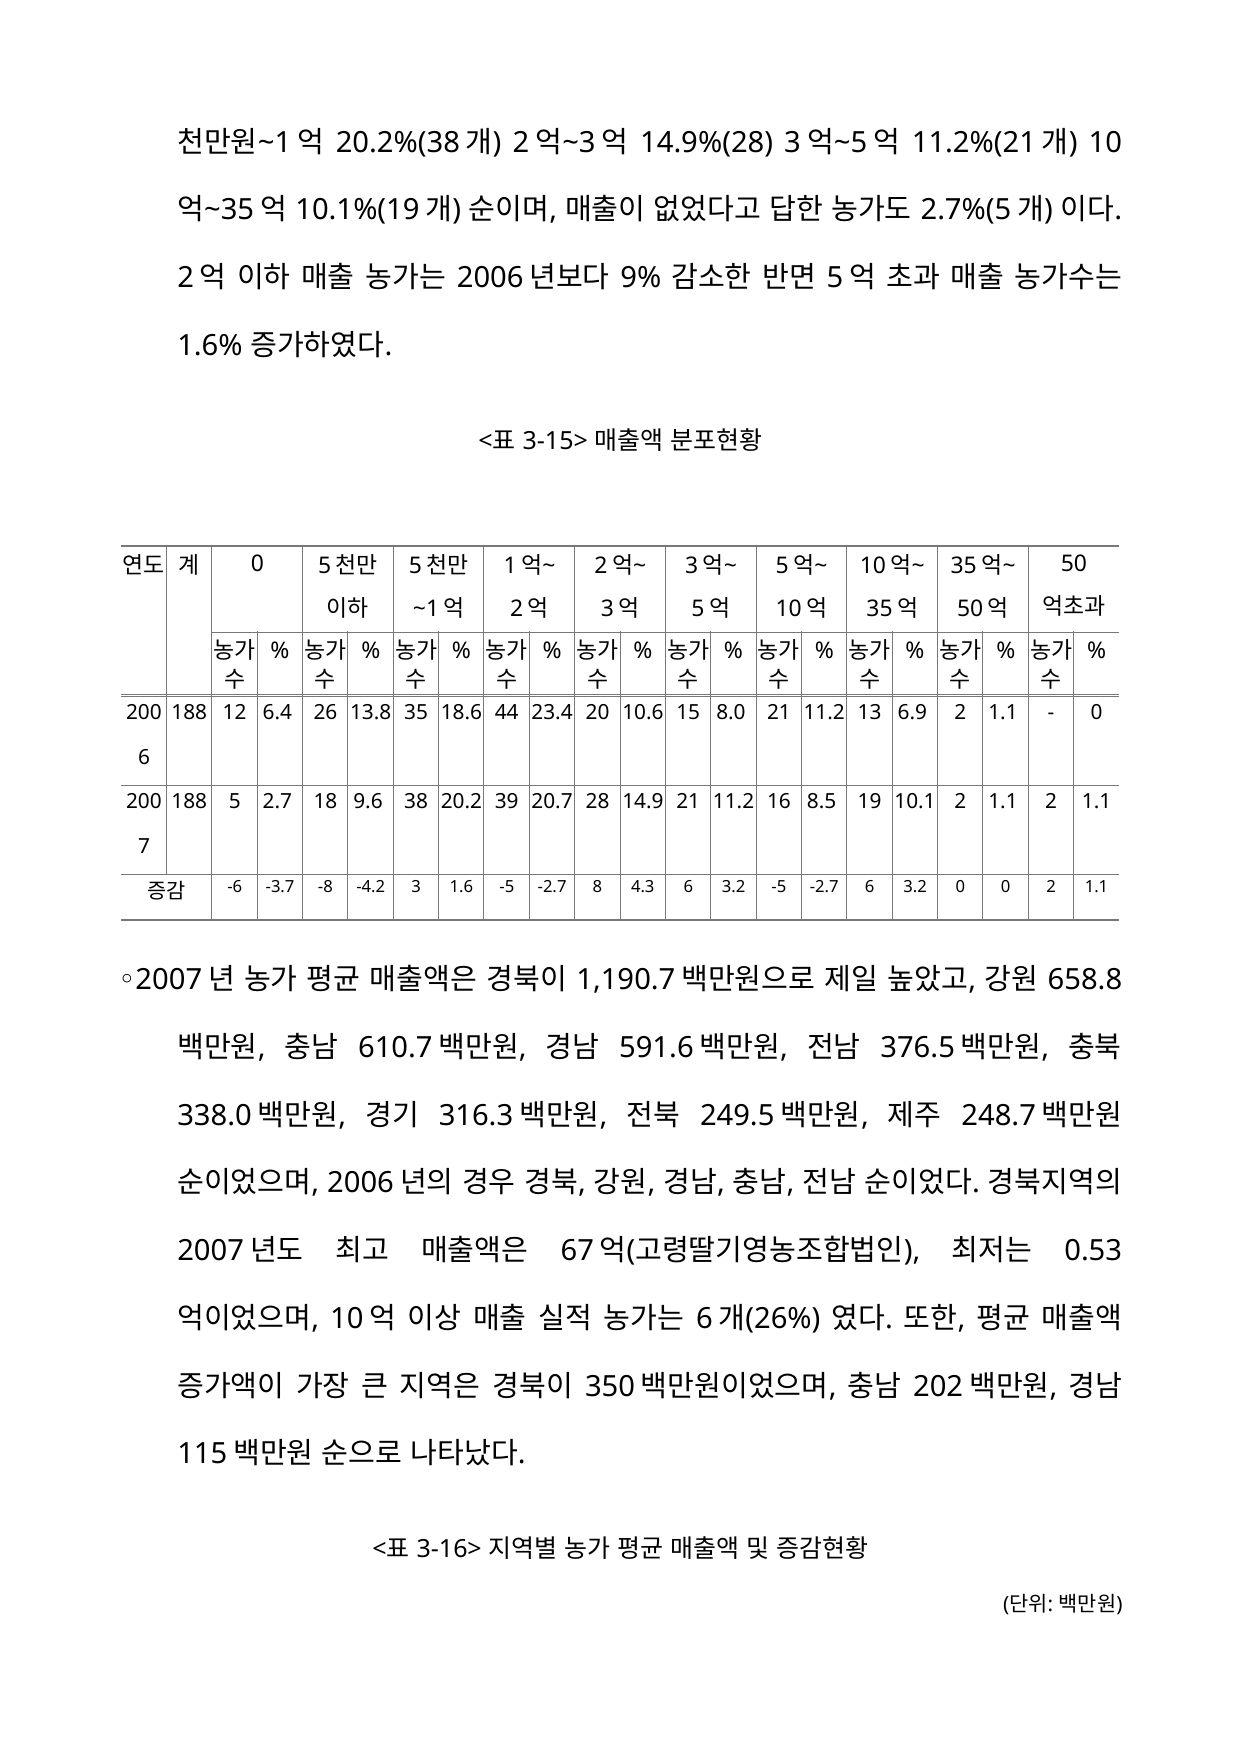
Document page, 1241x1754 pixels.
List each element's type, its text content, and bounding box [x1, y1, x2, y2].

text <표 3-16> 지역별 농가 평균 매출액 및 증감현황 [118, 1529, 1122, 1565]
table_cell -4.2 [348, 875, 393, 919]
table_cell 증감 [121, 875, 211, 919]
table_cell 1.1 [983, 786, 1028, 874]
table_cell 6 [847, 875, 892, 919]
table_cell % [621, 633, 665, 694]
table_cell 20.2 [439, 786, 483, 874]
table_cell 20.7 [530, 786, 574, 874]
table_header 5천만 ~1억 [394, 547, 483, 631]
table_cell 2 [938, 786, 982, 874]
table_cell 농가수 [757, 633, 801, 694]
table_cell 1.1 [1074, 786, 1119, 874]
table_cell 28 [575, 786, 620, 874]
table_cell 15 [666, 697, 710, 785]
table_cell 38 [394, 786, 438, 874]
table_cell 10.6 [621, 697, 665, 785]
table_cell 13 [847, 697, 892, 785]
table_cell -5 [757, 875, 801, 919]
table_cell 14.9 [621, 786, 665, 874]
table_cell 2 [938, 697, 982, 785]
table_cell 18.6 [439, 697, 483, 785]
table_cell 1.6 [439, 875, 483, 919]
table_cell 19 [847, 786, 892, 874]
table_cell 9.6 [348, 786, 393, 874]
table_cell % [802, 633, 846, 694]
table_header 3억~ 5억 [666, 547, 756, 631]
table_header 계 [167, 547, 211, 694]
table_cell 6.9 [893, 697, 937, 785]
table_cell 0 [983, 875, 1028, 919]
table_cell % [439, 633, 483, 694]
table_header 연도 [121, 547, 166, 694]
table_cell % [983, 633, 1028, 694]
table_header 0 [212, 547, 302, 631]
table_cell 농가수 [484, 633, 529, 694]
table_cell 39 [484, 786, 529, 874]
table_cell -3.7 [258, 875, 302, 919]
table_cell -2.7 [530, 875, 574, 919]
table_cell 0 [938, 875, 982, 919]
table_cell % [893, 633, 937, 694]
table_cell 3.2 [893, 875, 937, 919]
table_cell % [348, 633, 393, 694]
table_cell 4.3 [621, 875, 665, 919]
table_cell 44 [484, 697, 529, 785]
table_cell 8 [575, 875, 620, 919]
table_cell 1.1 [983, 697, 1028, 785]
table_cell 35 [394, 697, 438, 785]
table_cell 6 [666, 875, 710, 919]
table_header 5천만 이하 [303, 547, 393, 631]
table_cell 20 [575, 697, 620, 785]
table_cell 21 [666, 786, 710, 874]
table_cell % [711, 633, 756, 694]
text (단위: 백만원) [118, 1587, 1122, 1617]
table_cell 16 [757, 786, 801, 874]
table_cell 농가수 [575, 633, 620, 694]
table_cell -8 [303, 875, 347, 919]
table_cell 5 [212, 786, 257, 874]
table_cell 21 [757, 697, 801, 785]
text <표 3-15> 매출액 분포현황 [118, 420, 1122, 457]
table_cell 3.2 [711, 875, 756, 919]
table_header 5억~ 10억 [757, 547, 846, 631]
table_cell 8.0 [711, 697, 756, 785]
table_header 50억초과 [1029, 547, 1119, 631]
table_cell 26 [303, 697, 347, 785]
table_cell -2.7 [802, 875, 846, 919]
table_cell 8.5 [802, 786, 846, 874]
table_cell 18 [303, 786, 347, 874]
table_header 1억~ 2억 [484, 547, 574, 631]
table_cell -6 [212, 875, 257, 919]
table_header 35억~ 50억 [938, 547, 1028, 631]
table_cell 188 [167, 697, 211, 785]
table_cell 2 [1029, 875, 1073, 919]
table_cell 0 [1074, 697, 1119, 785]
table_cell 2 [1029, 786, 1073, 874]
table_cell 13.8 [348, 697, 393, 785]
table_cell 2006 [121, 697, 166, 785]
table_cell 1.1 [1074, 875, 1119, 919]
table_cell % [258, 633, 302, 694]
table_cell 농가수 [303, 633, 347, 694]
table_cell 6.4 [258, 697, 302, 785]
text ◦2007년 농가 평균 매출액은 경북이 1,190.7백만원으로 제일 높았고, 강원 658.8백만원, 충남 610.7백만원, 경남 591.6백만원, 전남 376.5백만원, 충북 338.0백만원, 경기 316.3백만원, 전북 249.5백만원, 제주 248.7백만원 순이었으며, 2006년의 경우 경북, 강원, 경남, 충남, 전남 순이었다. 경북지역의 2007년도 최고 매출액은 67억(고령딸기영농조합법인), 최저는 0.53억이었으며, 10억 이상 매출 실적 농가는 6개(26%) 였다. 또한, 평균 매출액 증가액이 가장 큰 지역은 경북이 350백만원이었으며, 충남 202백만원, 경남 115백만원 순으로 나타났다. [118, 956, 1122, 1472]
table_cell 2.7 [258, 786, 302, 874]
table_cell 3 [394, 875, 438, 919]
table_header 10억~ 35억 [847, 547, 937, 631]
table_cell 188 [167, 786, 211, 874]
table_cell 농가수 [938, 633, 982, 694]
table_cell 농가수 [212, 633, 257, 694]
table_cell % [1074, 633, 1119, 694]
table_cell - [1029, 697, 1073, 785]
text 천만원~1억 20.2%(38개) 2억~3억 14.9%(28) 3억~5억 11.2%(21개) 10억~35억 10.1%(19개) 순이며, 매출이 없었다고 답한 농가도 2.7%(5개) 이다. 2억 이하 매출 농가는 2006년보다 9% 감소한 반면 5억 초과 매출 농가수는 1.6% 증가하였다. [118, 118, 1122, 364]
table_cell 농가수 [1029, 633, 1073, 694]
table_cell 23.4 [530, 697, 574, 785]
table_cell % [530, 633, 574, 694]
table_cell 2007 [121, 786, 166, 874]
table_cell 12 [212, 697, 257, 785]
table_cell 농가수 [666, 633, 710, 694]
table_cell 10.1 [893, 786, 937, 874]
table_cell 11.2 [802, 697, 846, 785]
table_cell -5 [484, 875, 529, 919]
table_cell 11.2 [711, 786, 756, 874]
table_cell 농가수 [847, 633, 892, 694]
table_header 2억~ 3억 [575, 547, 665, 631]
table_cell 농가수 [394, 633, 438, 694]
